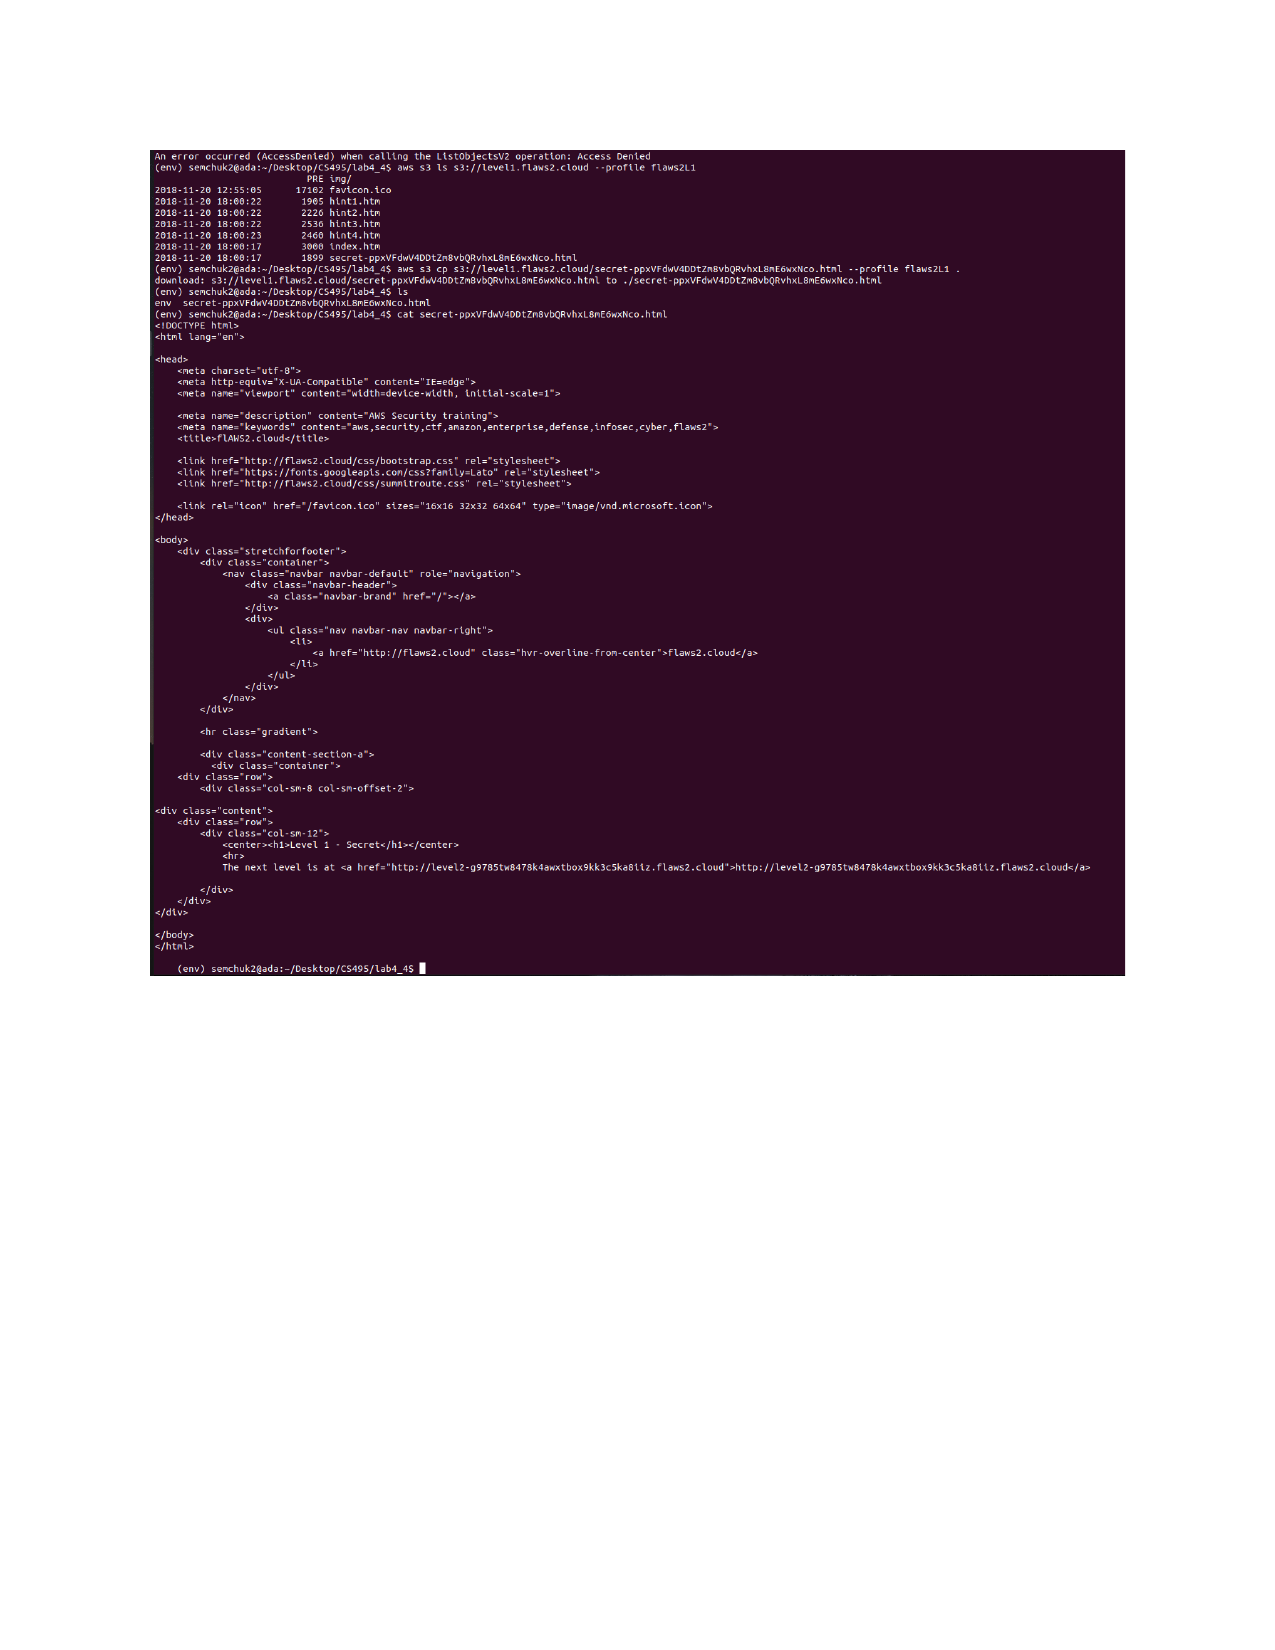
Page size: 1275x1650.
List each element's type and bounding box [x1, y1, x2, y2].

picture [150, 150, 1125, 976]
